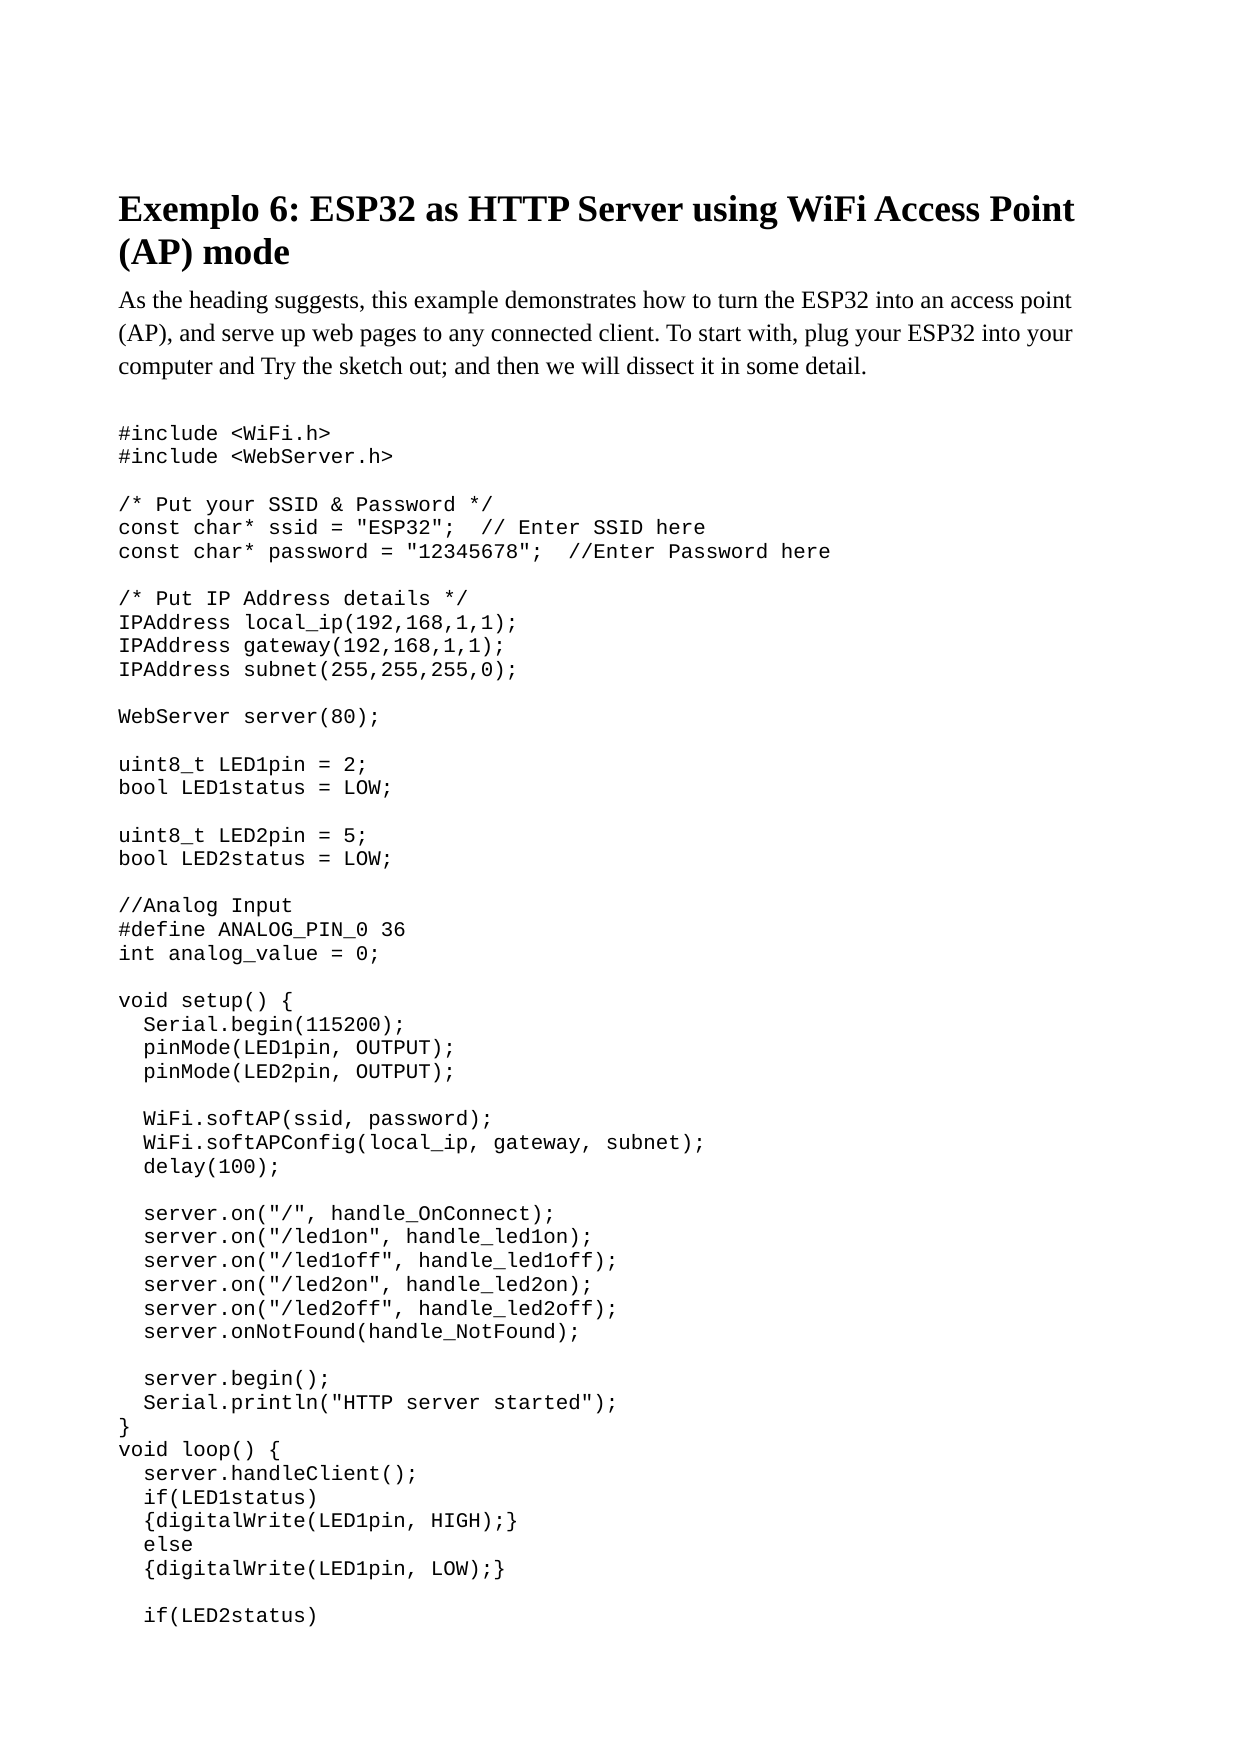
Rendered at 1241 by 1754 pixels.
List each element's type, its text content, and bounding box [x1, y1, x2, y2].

text IPAddress subnet(255,255,255,0); [118, 659, 1122, 683]
text pinMode(LED2pin, OUTPUT); [118, 1061, 1122, 1085]
text {digitalWrite(LED1pin, LOW);} [118, 1558, 1122, 1581]
text {digitalWrite(LED1pin, HIGH);} [118, 1510, 1122, 1534]
text void setup() { [118, 990, 1122, 1014]
text server.on("/led1off", handle_led1off); [118, 1250, 1122, 1274]
text As the heading suggests, this example demonstrates how to turn the ESP32 into an access point (AP), and serve up web pages to any connected client. To start with, plug your ESP32 into your computer and Try the sketch out; and then we will dissect it in some detail. [118, 285, 1122, 380]
text server.handleClient(); [118, 1463, 1122, 1487]
text WebServer server(80); [118, 706, 1122, 730]
text server.on("/led1on", handle_led1on); [118, 1227, 1122, 1250]
text if(LED2status) [118, 1605, 1122, 1628]
text //Analog Input [118, 896, 1122, 919]
text uint8_t LED2pin = 5; [118, 824, 1122, 848]
text server.onNotFound(handle_NotFound); [118, 1321, 1122, 1345]
text bool LED2status = LOW; [118, 848, 1122, 872]
text void loop() { [118, 1439, 1122, 1463]
text const char* password = "12345678"; //Enter Password here [118, 541, 1122, 564]
text IPAddress local_ip(192,168,1,1); [118, 612, 1122, 635]
text } [118, 1416, 1122, 1439]
text if(LED1status) [118, 1487, 1122, 1510]
text uint8_t LED1pin = 2; [118, 754, 1122, 777]
text Serial.begin(115200); [118, 1014, 1122, 1037]
text Serial.println("HTTP server started"); [118, 1392, 1122, 1416]
text #include <WiFi.h> [118, 423, 1122, 446]
text server.begin(); [118, 1368, 1122, 1392]
text else [118, 1534, 1122, 1558]
text const char* ssid = "ESP32"; // Enter SSID here [118, 517, 1122, 541]
text server.on("/led2on", handle_led2on); [118, 1274, 1122, 1297]
text /* Put your SSID & Password */ [118, 493, 1122, 517]
text IPAddress gateway(192,168,1,1); [118, 635, 1122, 659]
text WiFi.softAPConfig(local_ip, gateway, subnet); [118, 1132, 1122, 1156]
subtitle Exemplo 6: ESP32 as HTTP Server using WiFi Access Point (AP) mode [118, 187, 1122, 273]
text pinMode(LED1pin, OUTPUT); [118, 1037, 1122, 1061]
text server.on("/", handle_OnConnect); [118, 1203, 1122, 1227]
text server.on("/led2off", handle_led2off); [118, 1297, 1122, 1321]
text WiFi.softAP(ssid, password); [118, 1108, 1122, 1132]
text #include <WebServer.h> [118, 446, 1122, 470]
text int analog_value = 0; [118, 943, 1122, 966]
text delay(100); [118, 1156, 1122, 1179]
text #define ANALOG_PIN_0 36 [118, 919, 1122, 943]
text /* Put IP Address details */ [118, 588, 1122, 612]
text bool LED1status = LOW; [118, 777, 1122, 801]
